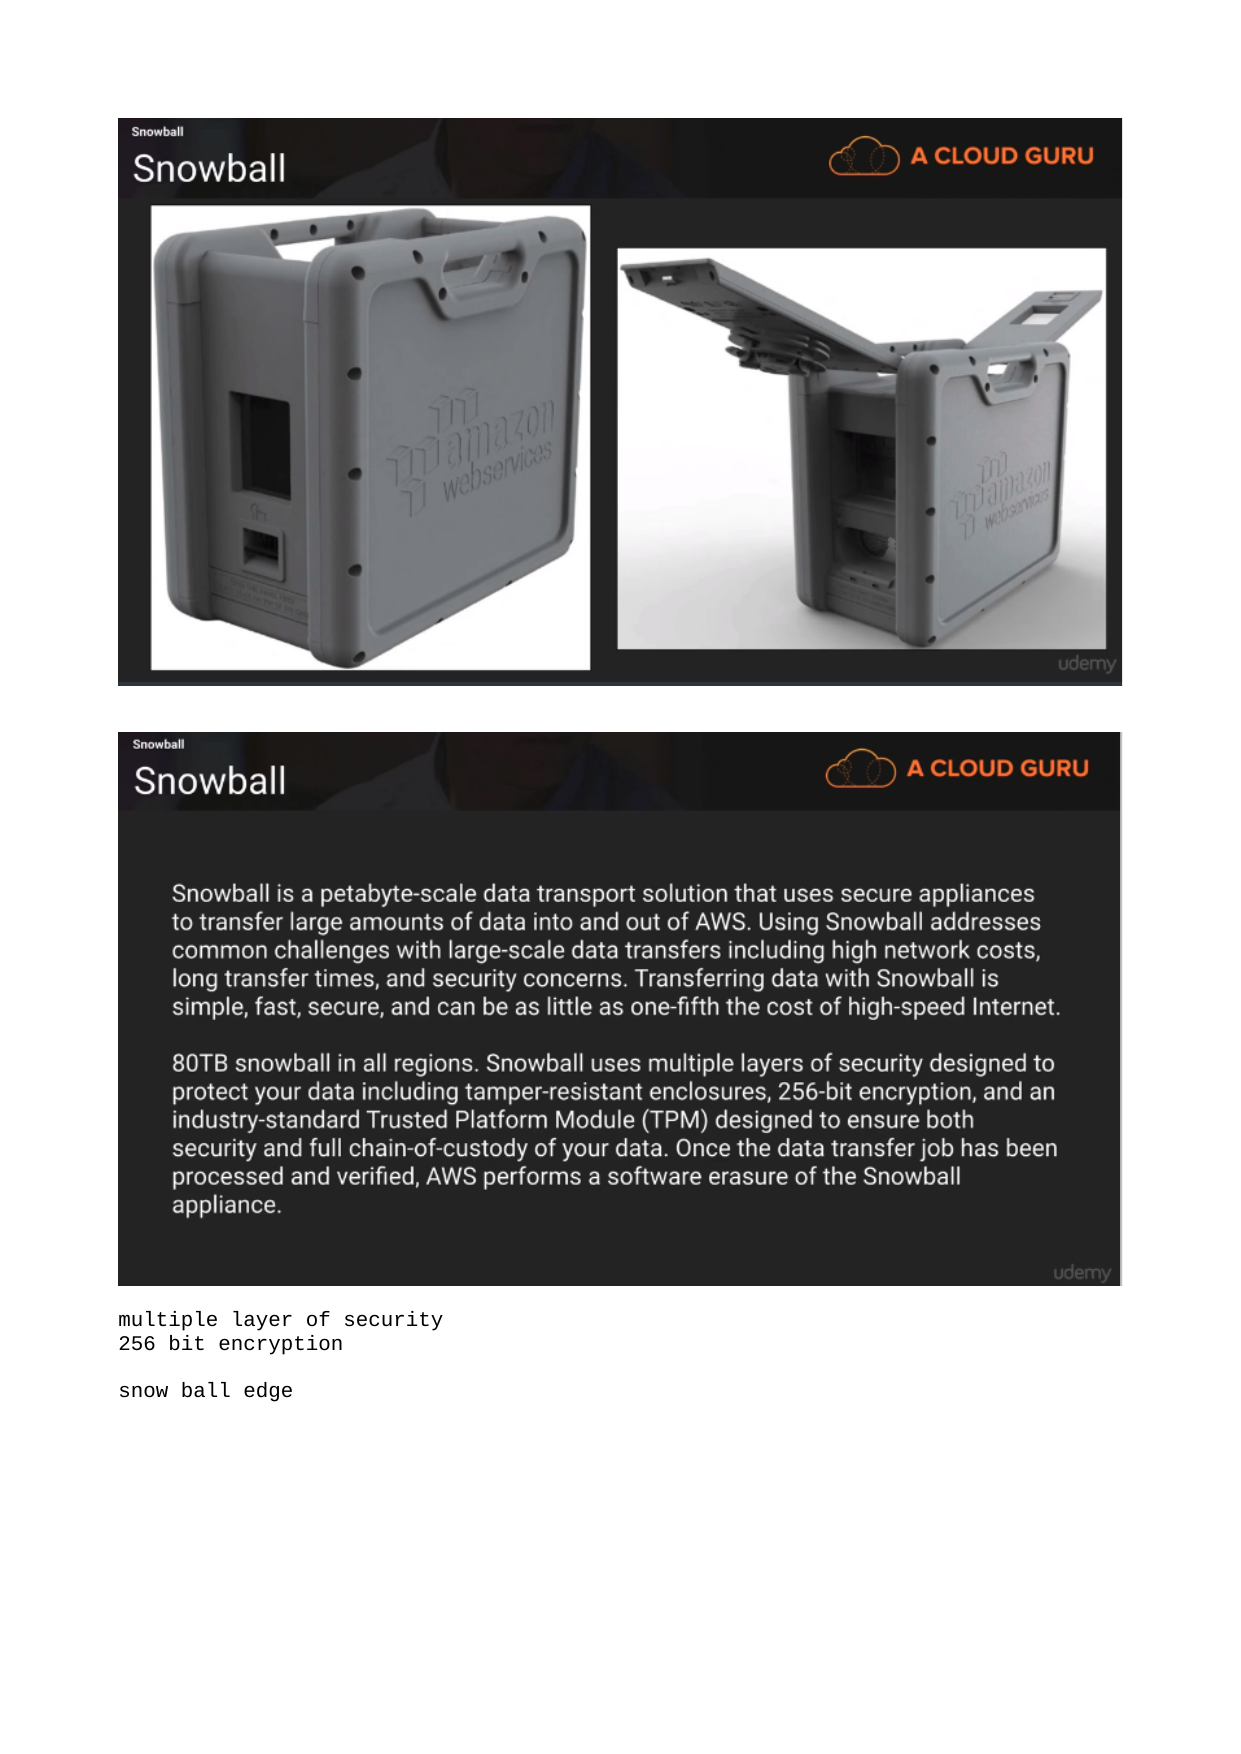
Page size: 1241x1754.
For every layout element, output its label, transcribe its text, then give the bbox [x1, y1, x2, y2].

picture [118, 732, 1123, 1286]
text multiple layer of security [118, 1309, 1122, 1333]
picture [118, 118, 1123, 686]
text snow ball edge [118, 1380, 1122, 1404]
text 256 bit encryption [118, 1333, 1122, 1357]
